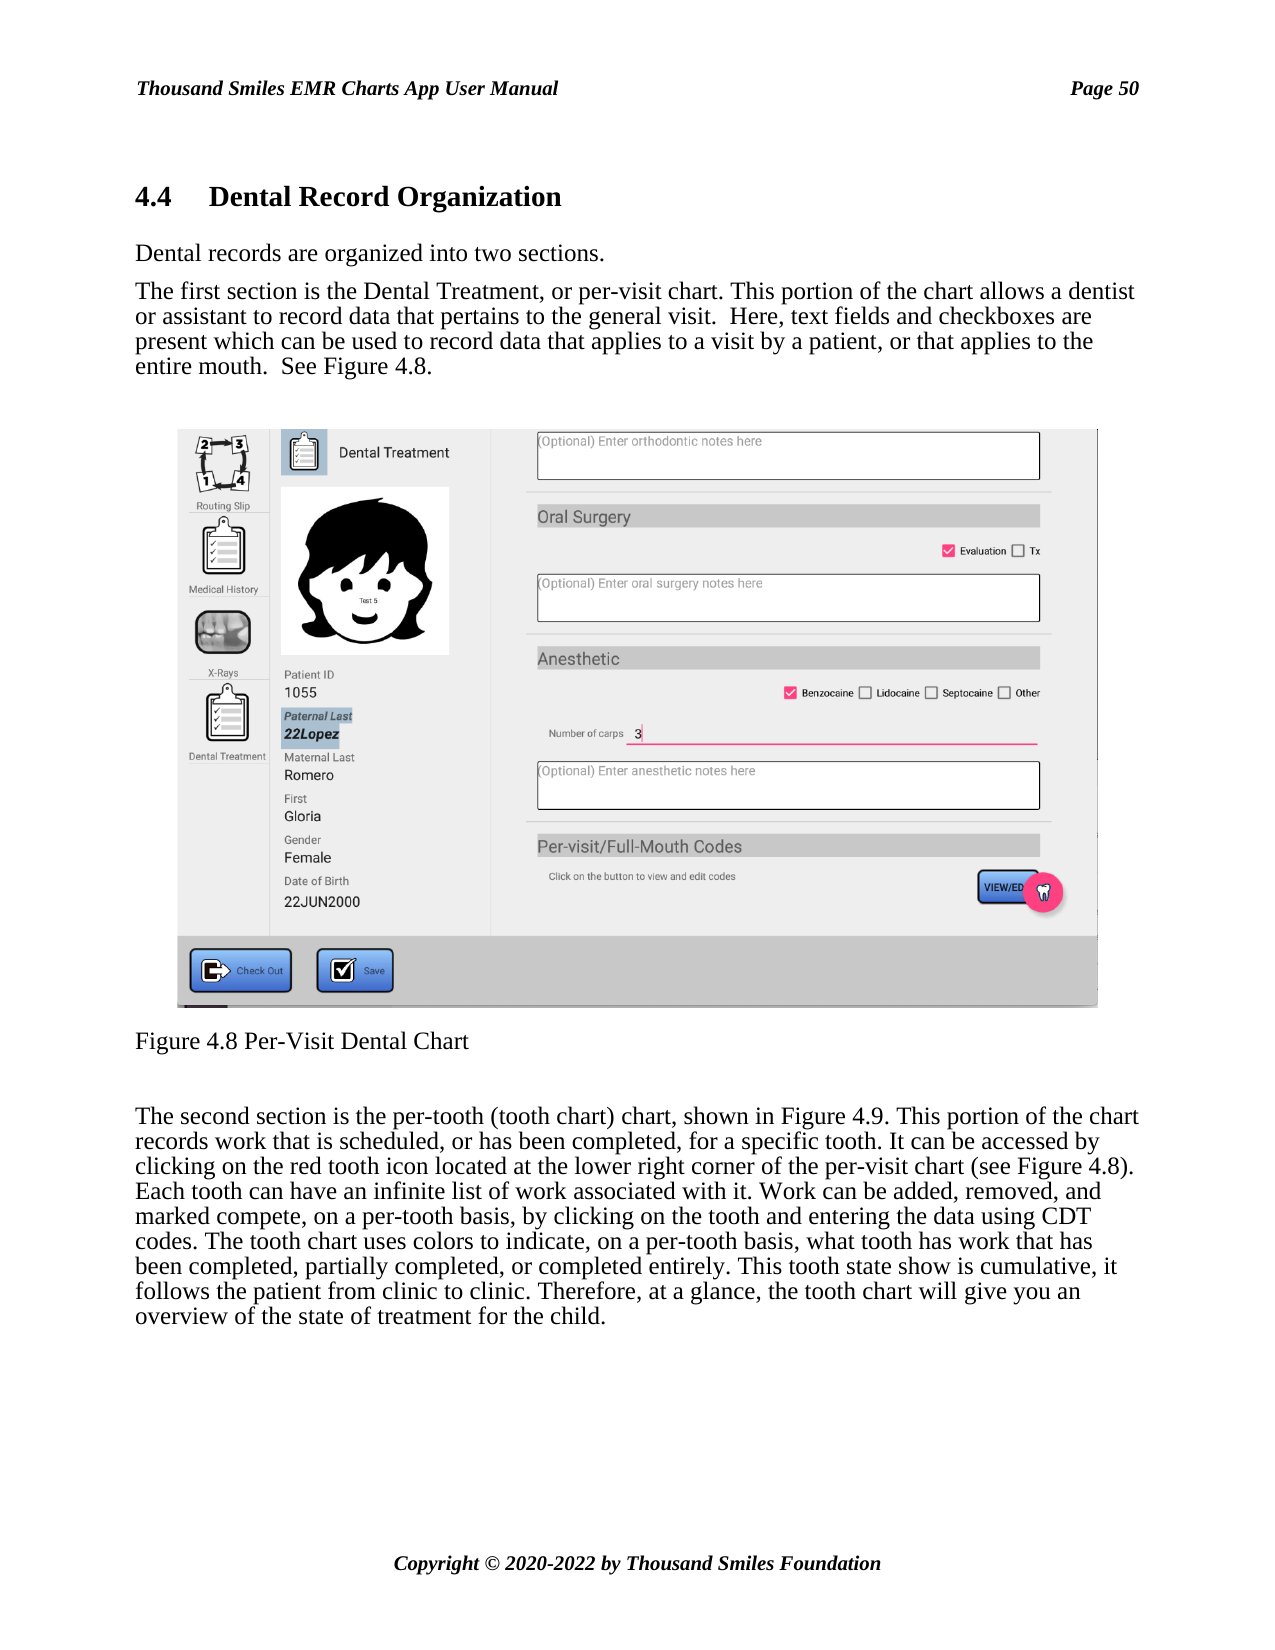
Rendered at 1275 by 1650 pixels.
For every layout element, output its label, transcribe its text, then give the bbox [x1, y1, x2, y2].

subtitle Dental Record Organization [135, 179, 1140, 213]
text The second section is the per-tooth (tooth chart) chart, shown in Figure 4.9. This portion of the chart records work that is scheduled, or has been completed, for a specific tooth. It can be accessed by clicking on the red tooth icon located at the lower right corner of the per-visit chart (see Figure 4.8). Each tooth can have an infinite list of work associated with it. Work can be added, removed, and marked compete, on a per-tooth basis, by clicking on the tooth and entering the data using CDT codes. The tooth chart uses colors to indicate, on a per-tooth basis, what tooth has work that has been completed, partially completed, or completed entirely. This tooth state show is cumulative, it follows the patient from clinic to clinic. Therefore, at a glance, the tooth chart will give you an overview of the state of treatment for the child. [135, 1104, 1140, 1329]
text Dental records are organized into two sections. [135, 242, 1140, 267]
text The first section is the Dental Treatment, or per-visit chart. This portion of the chart allows a dentist or assistant to record data that pertains to the general visit. Here, text fields and checkboxes are present which can be used to record data that applies to a visit by a patient, or that applies to the entire mouth. See Figure 4.8. [135, 279, 1140, 379]
picture [177, 429, 1098, 1008]
text Figure 4.8 Per-Visit Dental Chart [135, 1029, 1140, 1054]
